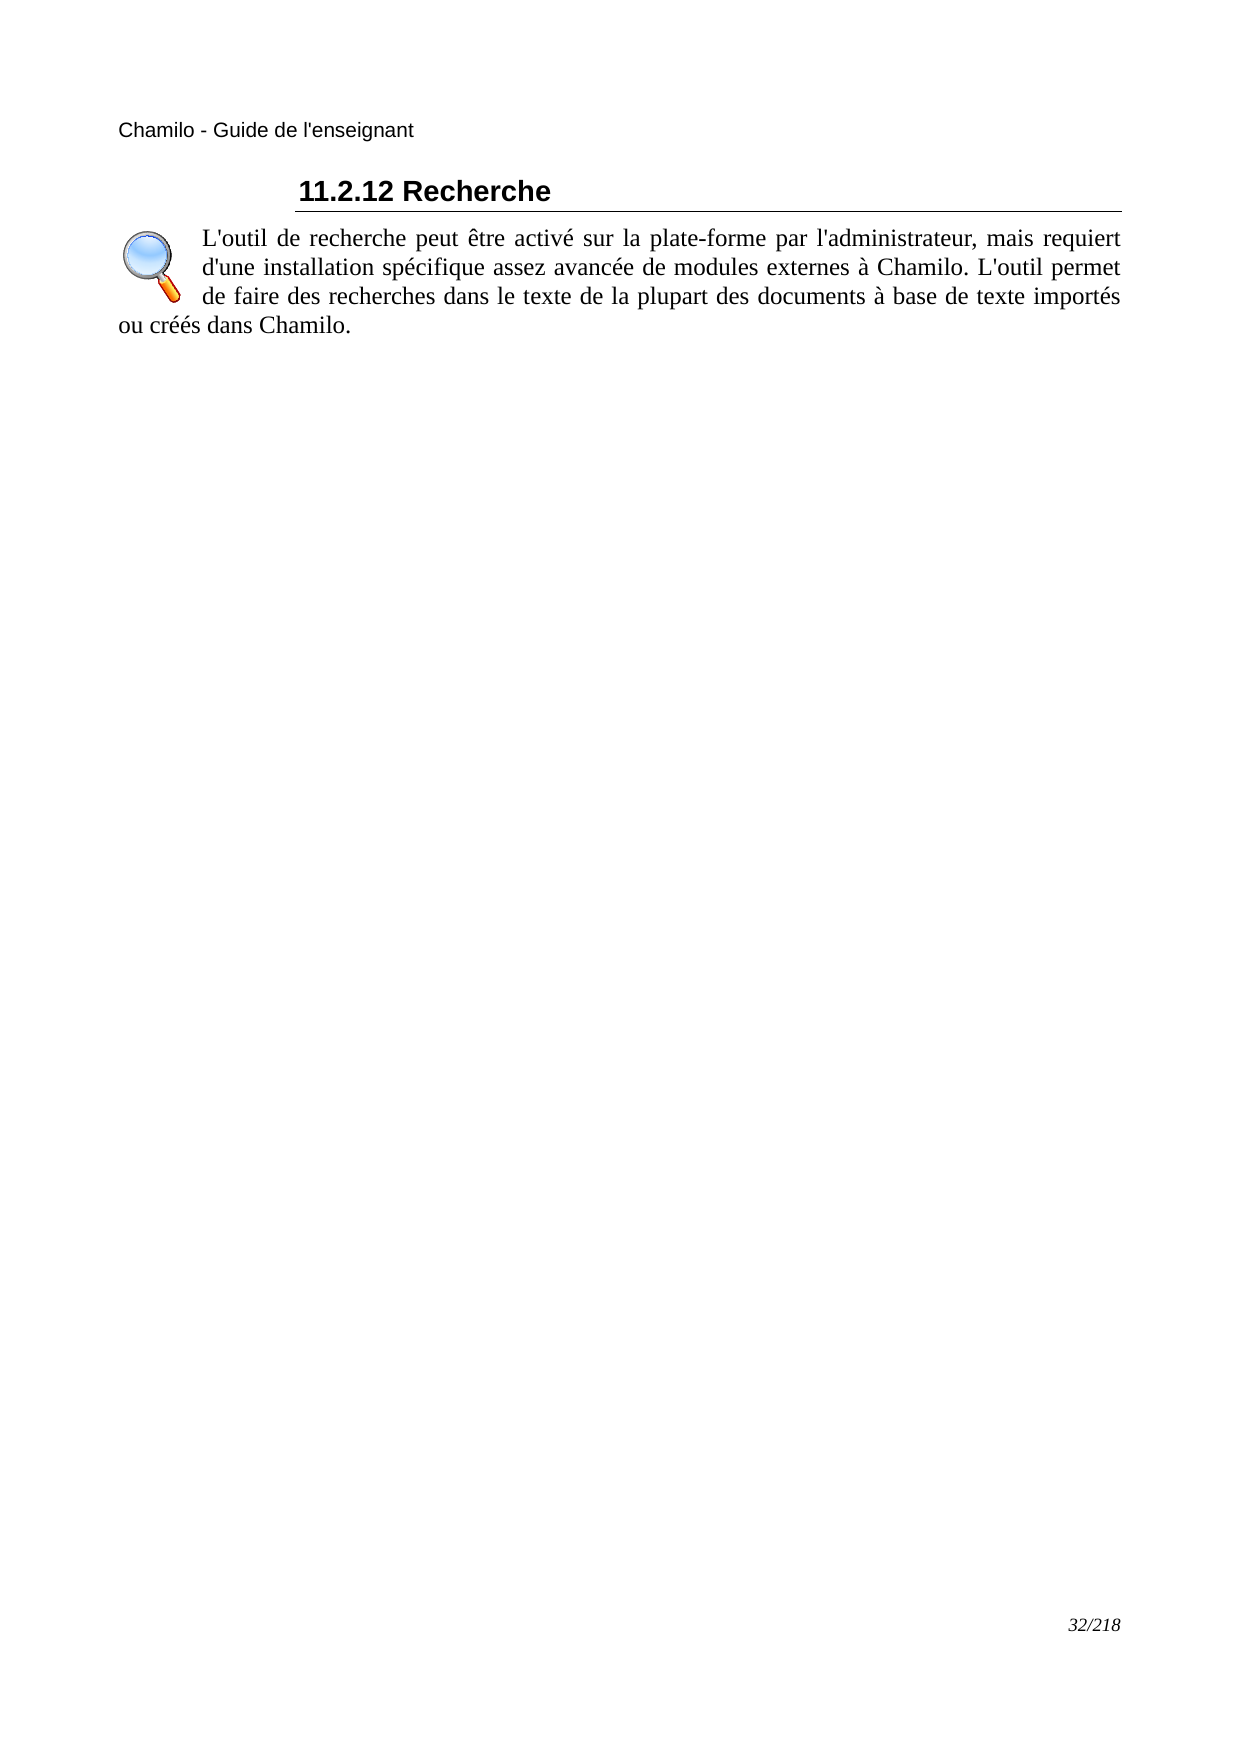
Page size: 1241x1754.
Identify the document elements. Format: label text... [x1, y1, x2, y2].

subtitle Recherche [295, 172, 1122, 211]
text L'outil de recherche peut être activé sur la plate-forme par l'administrateur, mais requiert d'une installation spécifique assez avancée de modules externes à Chamilo. L'outil permet de faire des recherches dans le texte de la plupart des documents à base de texte importés ou créés dans Chamilo. [118, 223, 1122, 338]
